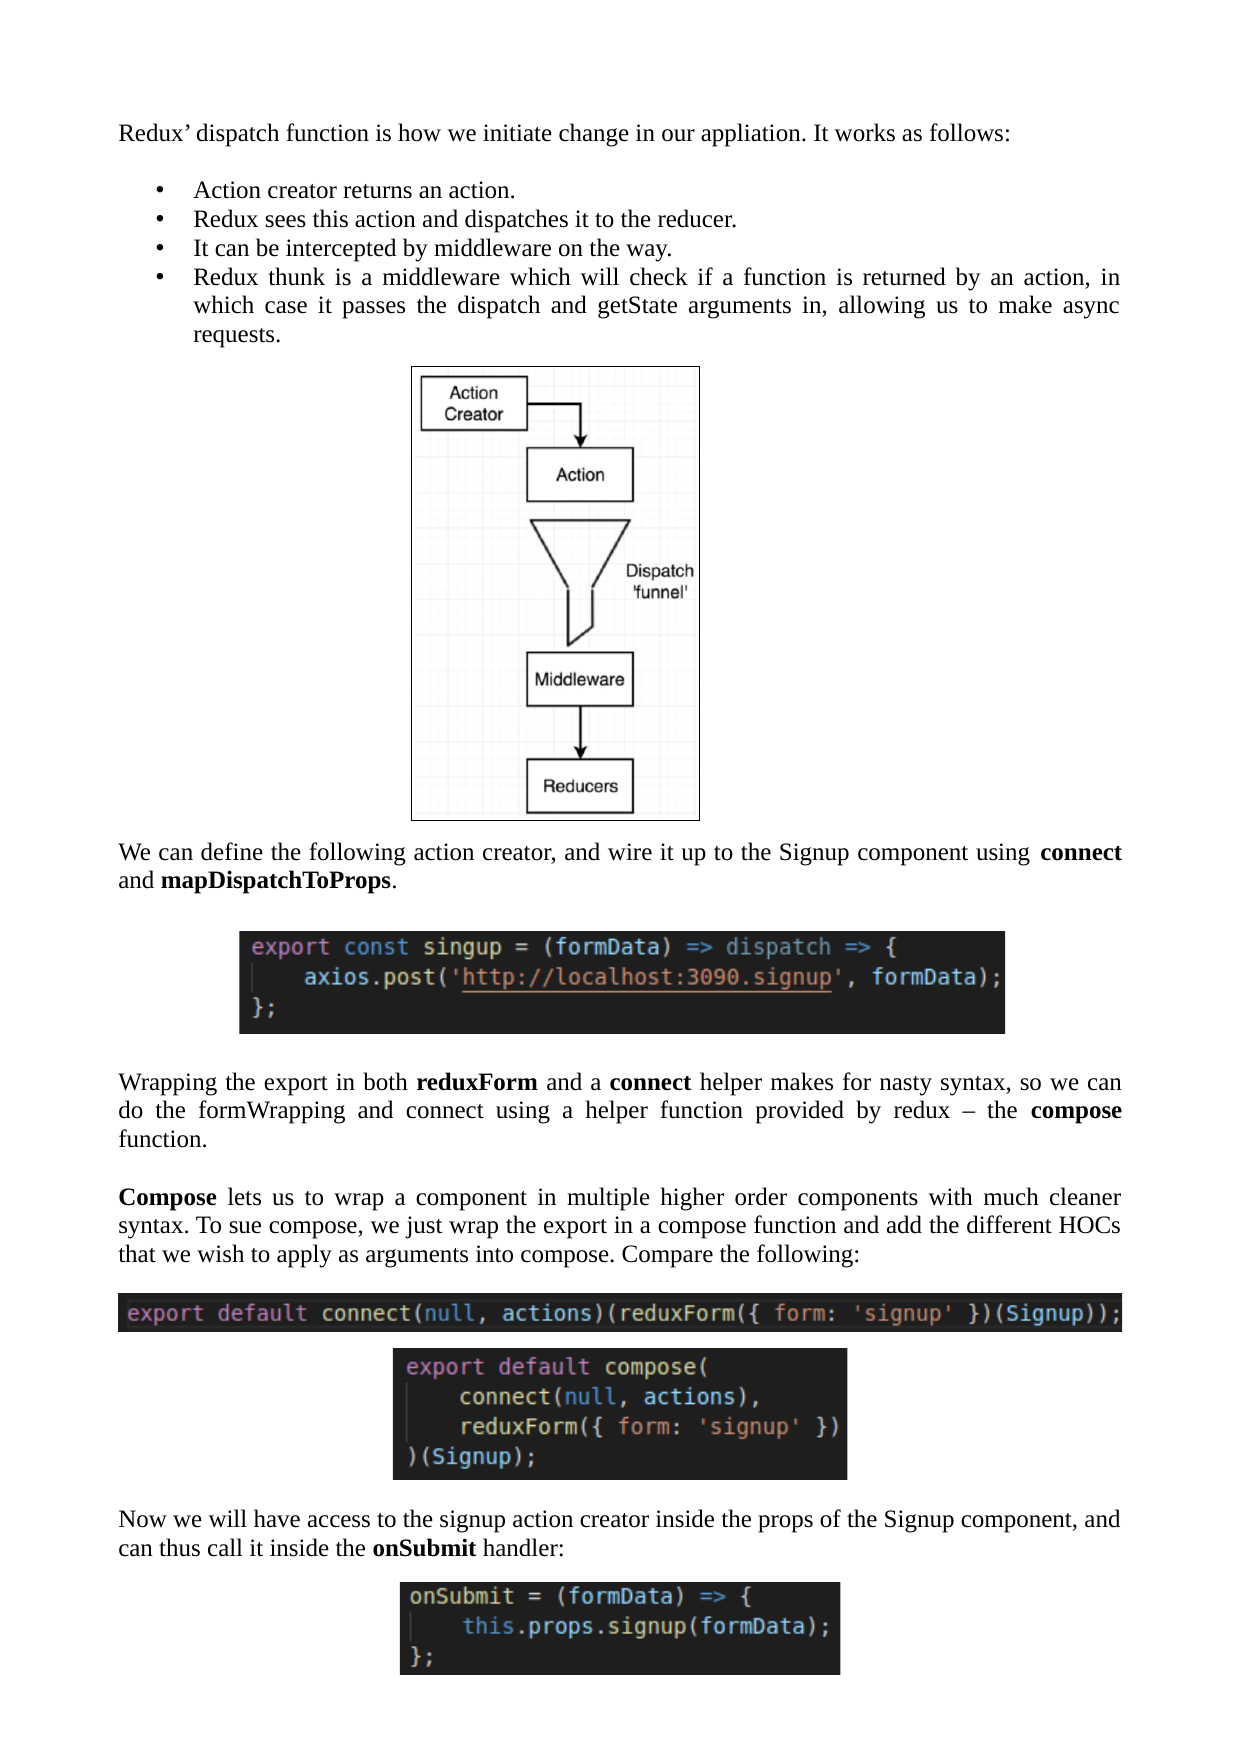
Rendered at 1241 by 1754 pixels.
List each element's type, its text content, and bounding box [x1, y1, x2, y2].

picture [399, 1582, 841, 1675]
list Redux sees this action and dispatches it to the reducer. [156, 204, 1122, 233]
list Action creator returns an action. [156, 176, 1122, 204]
picture [239, 931, 1005, 1034]
text Compose lets us to wrap a component in multiple higher order components with much cleaner syntax. To sue compose, we just wrap the export in a compose function and add the different HOCs that we wish to apply as arguments into compose. Compare the following: [118, 1182, 1122, 1268]
list It can be intercepted by middleware on the way. [156, 233, 1122, 262]
picture [118, 1293, 1123, 1332]
list Redux thunk is a middleware which will check if a function is returned by an action, in which case it passes the dispatch and getState arguments in, allowing us to make async requests. [156, 262, 1122, 348]
picture [414, 368, 697, 818]
text Redux’ dispatch function is how we initiate change in our appliation. It works as follows: [118, 118, 1122, 147]
text Now we will have access to the signup action creator inside the props of the Signup component, and can thus call it inside the onSubmit handler: [118, 1504, 1122, 1562]
text Wrapping the export in both reduxForm and a connect helper makes for nasty syntax, so we can do the formWrapping and connect using a helper function provided by redux – the compose function. [118, 1067, 1122, 1153]
text We can define the following action creator, and wire it up to the Signup component using connect and mapDispatchToProps. [118, 837, 1122, 894]
picture [392, 1348, 848, 1480]
